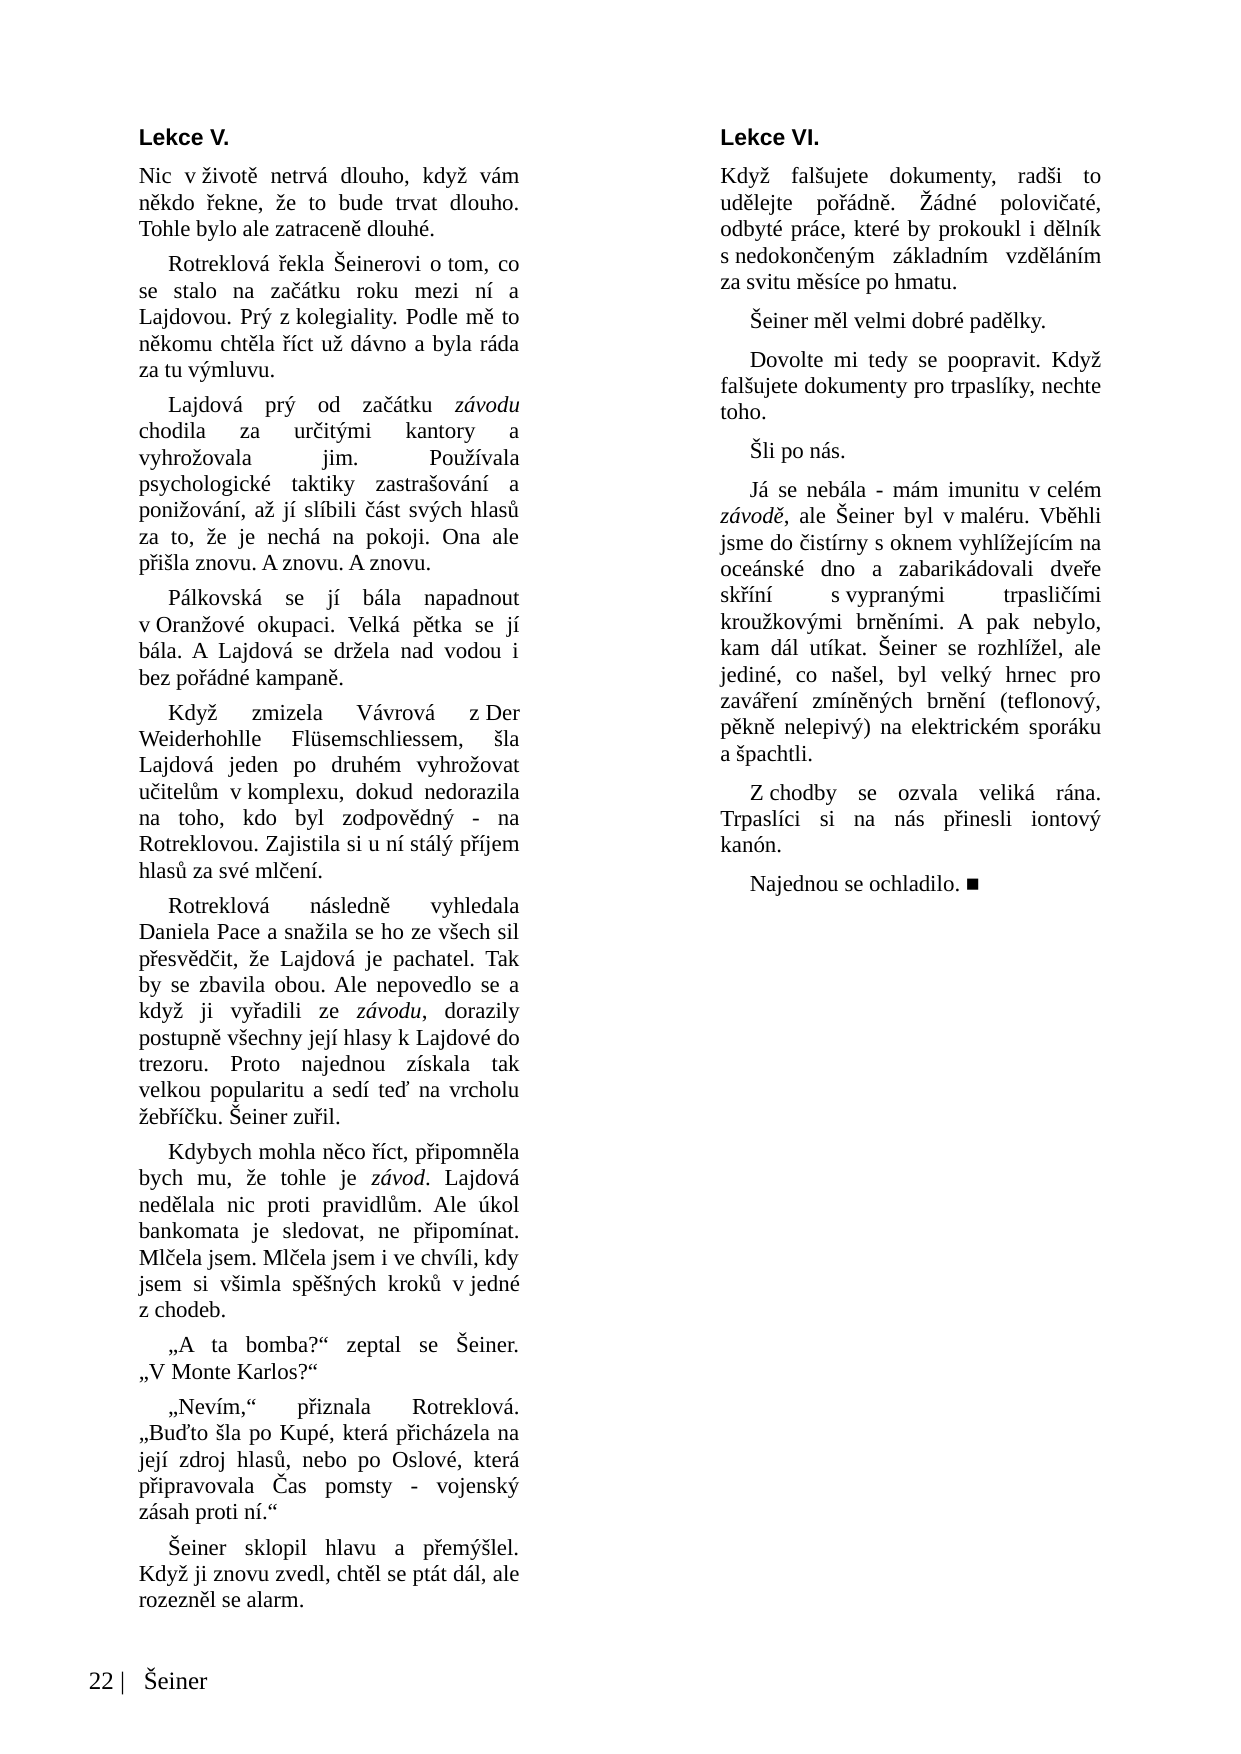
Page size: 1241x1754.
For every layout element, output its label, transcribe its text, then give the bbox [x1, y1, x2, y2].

table_header Lekce VI. Když falšujete dokumenty, radši to udělejte pořádně. Žádné polovičaté, odbyté práce, které by prokoukl i dělník s nedokončeným základním vzděláním za svitu měsíce po hmatu. Šeiner měl velmi dobré padělky. Dovolte mi tedy se poopravit. Když falšujete dokumenty pro trpaslíky, nechte toho. Šli po nás. Já se nebála - mám imunitu v celém závodě, ale Šeiner byl v maléru. Vběhli jsme do čistírny s oknem vyhlížejícím na oceánské dno a zabarikádovali dveře skříní s vypranými trpasličími kroužkovými brněními. A pak nebylo, kam dál utíkat. Šeiner se rozhlížel, ale jediné, co našel, byl velký hrnec pro zaváření zmíněných brnění (teflonový, pěkně nelepivý) na elektrickém sporáku a špachtli. Z chodby se ozvala veliká rána. Trpaslíci si na nás přinesli iontový kanón. Najednou se ochladilo. ■ [714, 59, 1107, 1627]
table_header [1107, 59, 1152, 1627]
table_header [89, 59, 133, 1627]
table_header Lekce V. Nic v životě netrvá dlouho, když vám někdo řekne, že to bude trvat dlouho. Tohle bylo ale zatraceně dlouhé. Rotreklová řekla Šeinerovi o tom, co se stalo na začátku roku mezi ní a Lajdovou. Prý z kolegiality. Podle mě to někomu chtěla říct už dávno a byla ráda za tu výmluvu. Lajdová prý od začátku závodu chodila za určitými kantory a vyhrožovala jim. Používala psychologické taktiky zastrašování a ponižování, až jí slíbili část svých hlasů za to, že je nechá na pokoji. Ona ale přišla znovu. A znovu. A znovu. Pálkovská se jí bála napadnout v Oranžové okupaci. Velká pětka se jí bála. A Lajdová se držela nad vodou i bez pořádné kampaně. Když zmizela Vávrová z Der Weiderhohlle Flüsemschliessem, šla Lajdová jeden po druhém vyhrožovat učitelům v komplexu, dokud nedorazila na toho, kdo byl zodpovědný - na Rotreklovou. Zajistila si u ní stálý příjem hlasů za své mlčení. Rotreklová následně vyhledala Daniela Pace a snažila se ho ze všech sil přesvědčit, že Lajdová je pachatel. Tak by se zbavila obou. Ale nepovedlo se a když ji vyřadili ze závodu, dorazily postupně všechny její hlasy k Lajdové do trezoru. Proto najednou získala tak velkou popularitu a sedí teď na vrcholu žebříčku. Šeiner zuřil. Kdybych mohla něco říct, připomněla bych mu, že tohle je závod. Lajdová nedělala nic proti pravidlům. Ale úkol bankomata je sledovat, ne připomínat. Mlčela jsem. Mlčela jsem i ve chvíli, kdy jsem si všimla spěšných kroků v jedné z chodeb. „A ta bomba?“ zeptal se Šeiner. „V Monte Karlos?“ „Nevím,“ přiznala Rotreklová. „Buďto šla po Kupé, která přicházela na její zdroj hlasů, nebo po Oslové, která připravovala Čas pomsty - vojenský zásah proti ní.“ Šeiner sklopil hlavu a přemýšlel. Když ji znovu zvedl, chtěl se ptát dál, ale rozezněl se alarm. [133, 59, 525, 1627]
table_header [525, 59, 714, 1627]
